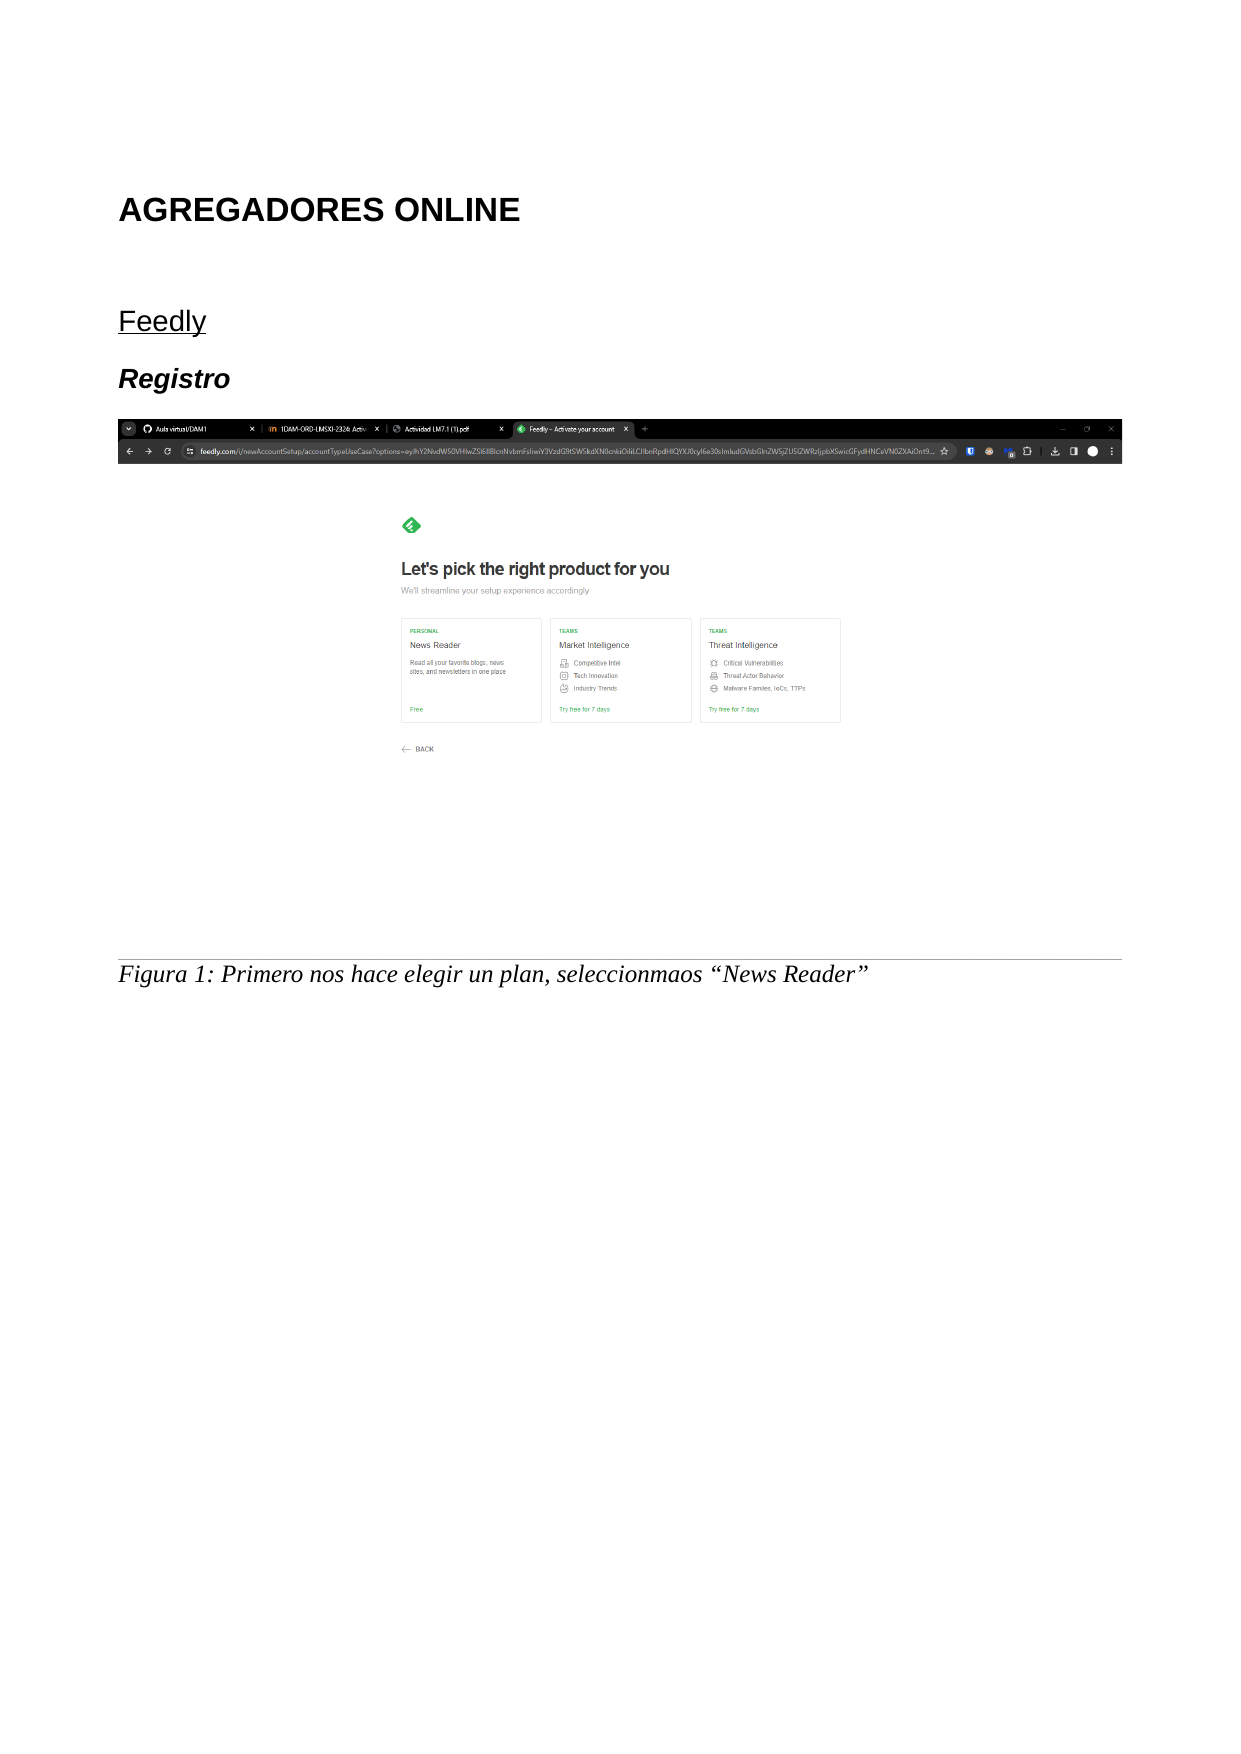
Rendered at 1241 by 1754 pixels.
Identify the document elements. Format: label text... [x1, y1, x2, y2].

subtitle AGREGADORES ONLINE [118, 190, 1122, 229]
subtitle Registro [118, 362, 1122, 394]
subtitle Feedly [118, 303, 1122, 337]
picture [118, 419, 1123, 960]
text Figura 1: Primero nos hace elegir un plan, seleccionmaos “News Reader” [118, 960, 1122, 988]
